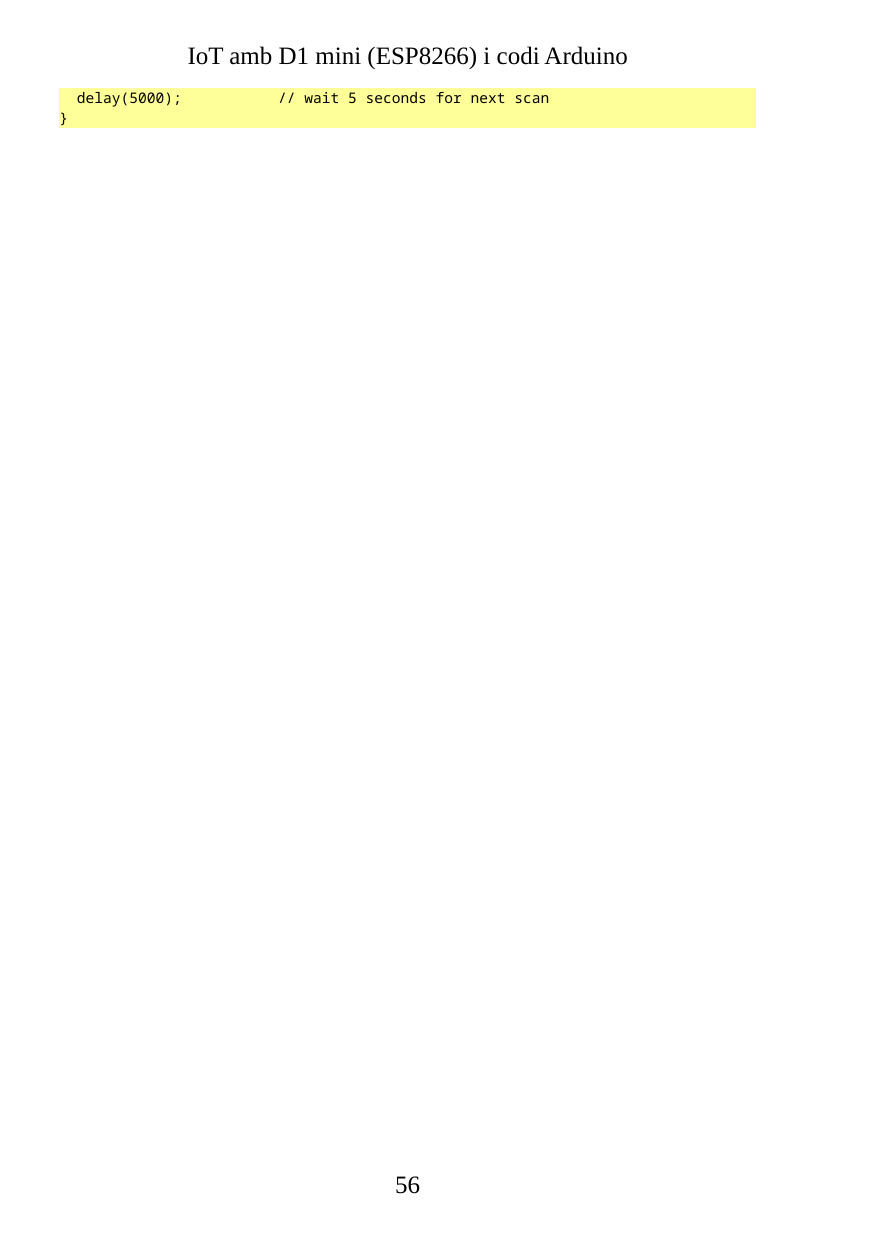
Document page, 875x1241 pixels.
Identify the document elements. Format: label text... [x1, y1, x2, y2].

text delay(5000); // wait 5 seconds for next scan [59, 88, 756, 108]
text } [59, 108, 756, 128]
